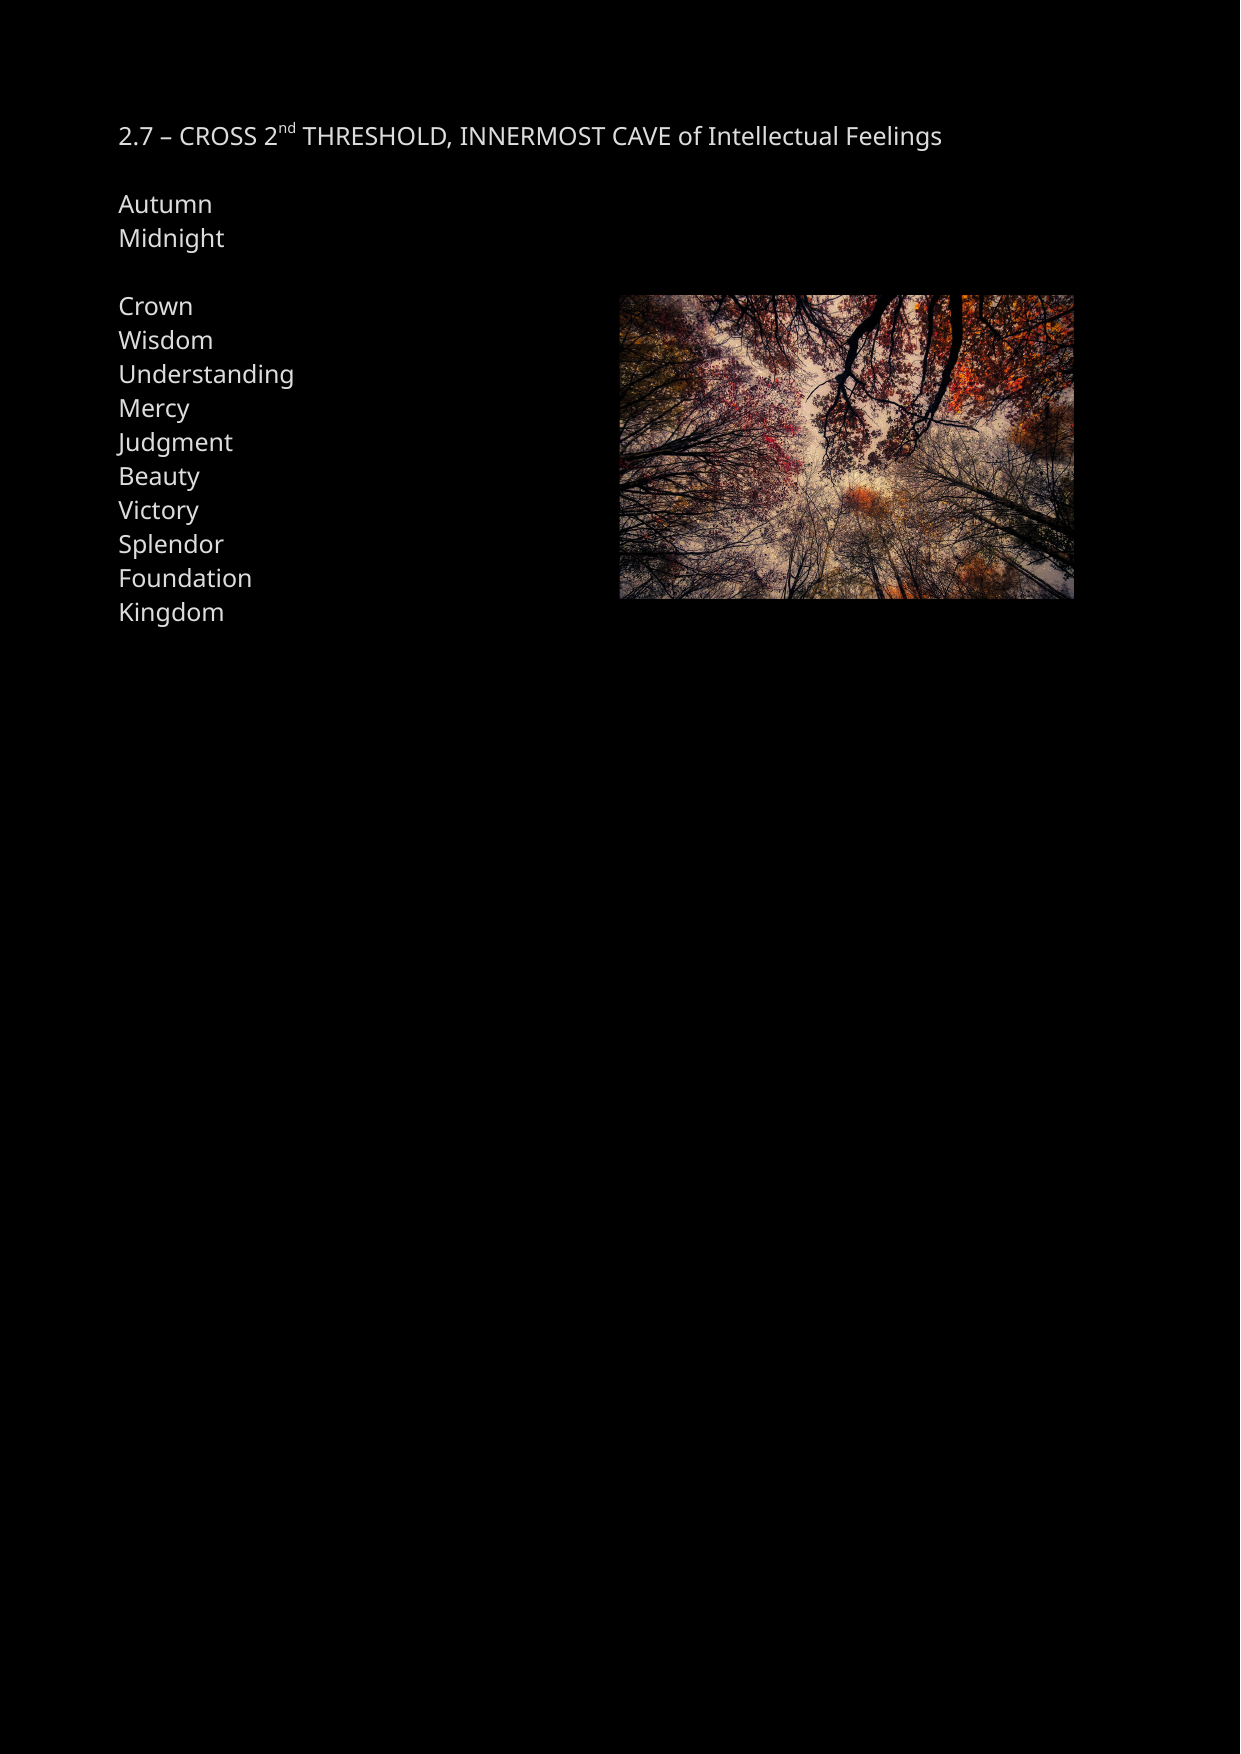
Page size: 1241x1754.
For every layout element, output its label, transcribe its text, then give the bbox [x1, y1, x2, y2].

text Wisdom [118, 322, 619, 357]
picture [619, 295, 1074, 599]
text Understanding [118, 357, 619, 391]
text Mercy [118, 391, 619, 425]
text [1074, 425, 1122, 459]
text Midnight [118, 220, 1122, 254]
text [1074, 493, 1122, 527]
text Victory [118, 493, 619, 527]
text [1074, 561, 1122, 595]
text 2.7 – CROSS 2nd THRESHOLD, INNERMOST CAVE of Intellectual Feelings [118, 118, 1122, 152]
text Crown [118, 288, 1122, 322]
text [1074, 391, 1122, 425]
text [1074, 459, 1122, 493]
text [1074, 322, 1122, 357]
text [1074, 357, 1122, 391]
text Judgment [118, 425, 619, 459]
text Autumn [118, 186, 1122, 220]
text Kingdom [118, 595, 1122, 629]
text [1074, 527, 1122, 561]
text Foundation [118, 561, 619, 595]
text Splendor [118, 527, 619, 561]
text Beauty [118, 459, 619, 493]
